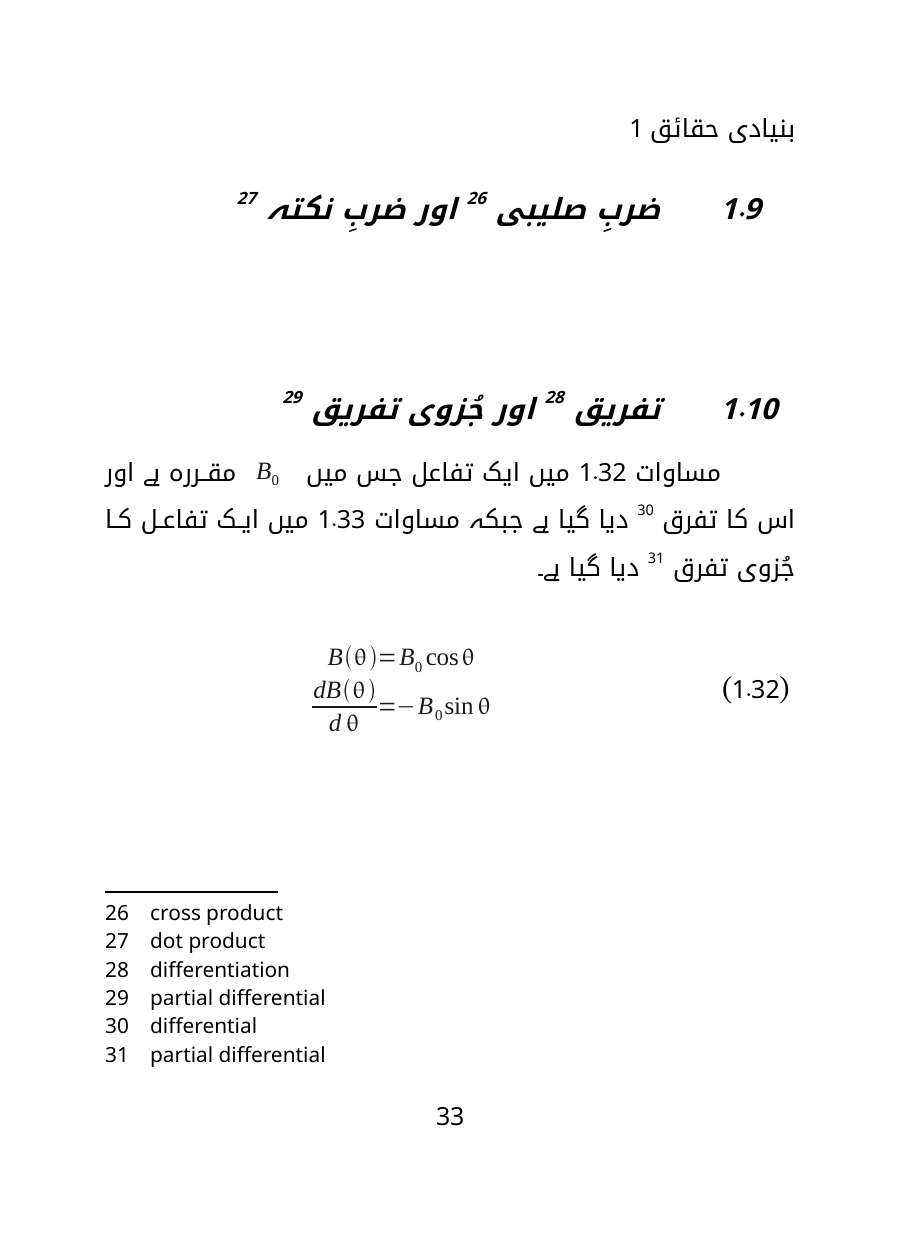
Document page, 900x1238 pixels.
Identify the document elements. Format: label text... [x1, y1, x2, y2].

table_header [105, 638, 688, 755]
list cross product [105, 898, 795, 926]
list dot product [105, 926, 795, 955]
subtitle تفریق اور جُزوی تفریق [105, 382, 720, 437]
table_header (1.32) [688, 638, 795, 755]
subtitle ضربِ صلیبی اور ضربِ نکتہ [105, 182, 720, 238]
list differentiation [105, 955, 795, 983]
list partial differential [105, 983, 795, 1012]
text differential [105, 1012, 795, 1040]
text مساوات 1.32 میں ایک تفاعل جس میں مقررہ ہے اور اس کا تفرق دیا گیا ہے جبکہ مساوات 1.33 میں ایک تفاعل کا جُزوی تفرق دیا گیا ہے۔ [105, 449, 795, 592]
text partial differential [105, 1040, 795, 1068]
